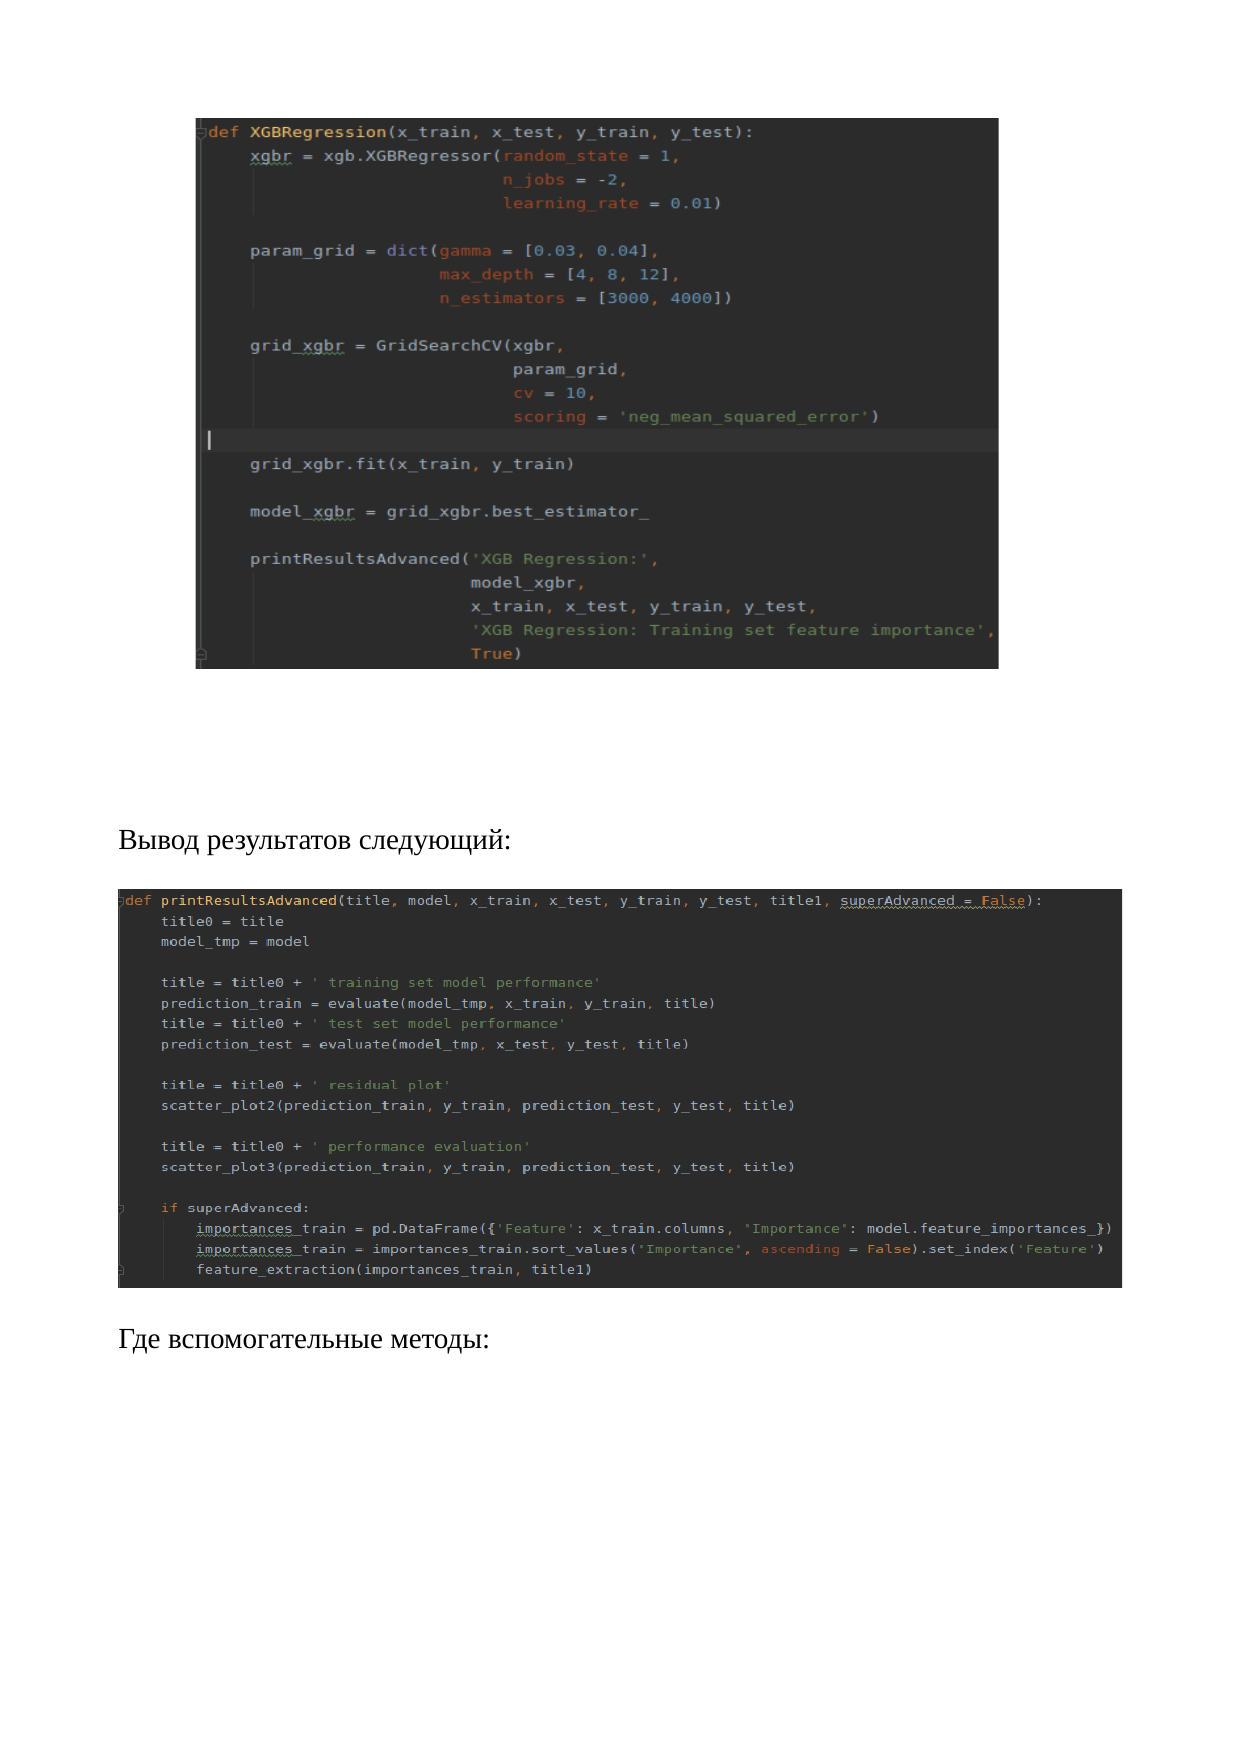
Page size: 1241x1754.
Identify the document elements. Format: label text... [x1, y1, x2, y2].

picture [118, 889, 1123, 1288]
text Вывод результатов следующий: [118, 822, 1122, 856]
text Где вспомогательные методы: [118, 1321, 1122, 1354]
picture [195, 118, 999, 669]
